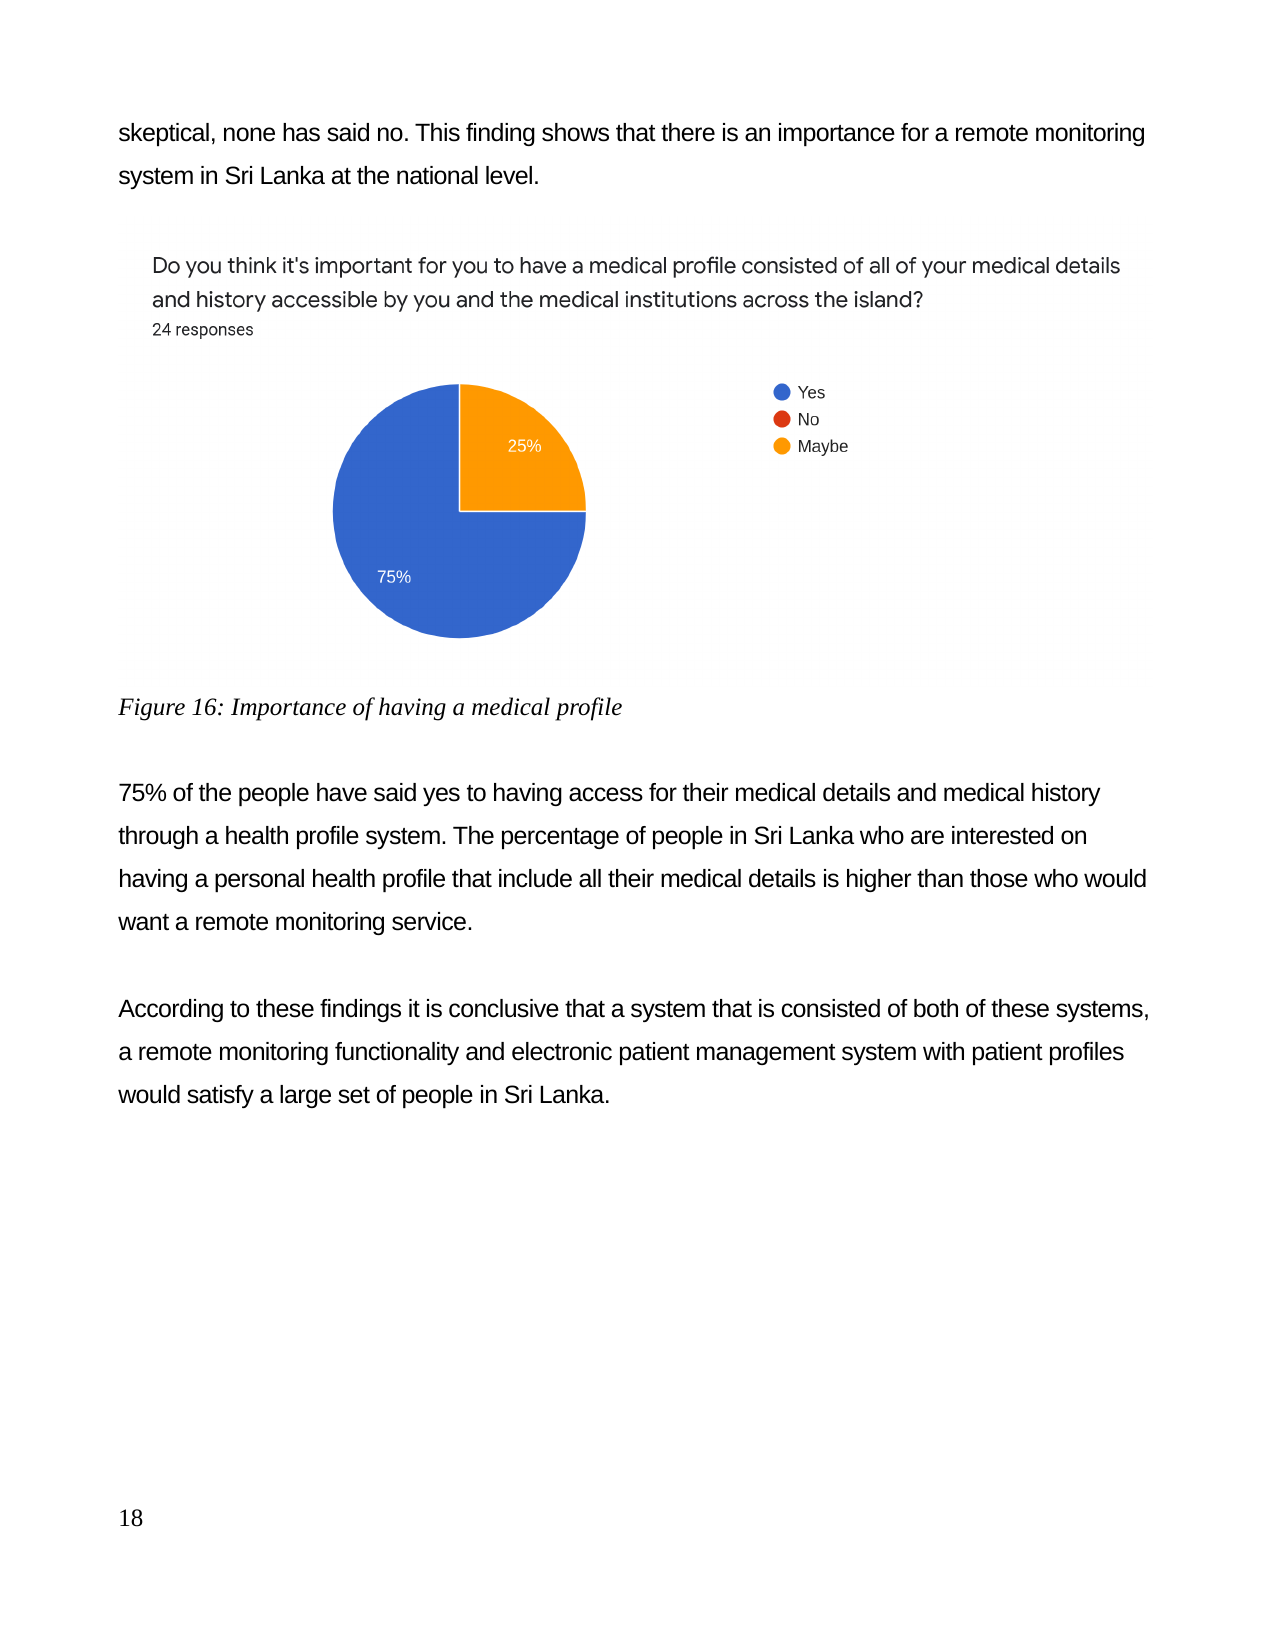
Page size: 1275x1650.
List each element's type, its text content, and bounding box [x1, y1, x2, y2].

picture [118, 216, 1154, 687]
text Figure 16: Importance of having a medical profile [118, 687, 1153, 721]
text 75% of the people have said yes to having access for their medical details and medical history through a health profile system. The percentage of people in Sri Lanka who are interested on having a personal health profile that include all their medical details is higher than those who would want a remote monitoring service. [118, 778, 1157, 936]
text According to these findings it is conclusive that a system that is consisted of both of these systems, a remote monitoring functionality and electronic patient management system with patient profiles would satisfy a large set of people in Sri Lanka. [118, 994, 1157, 1109]
text skeptical, none has said no. This finding shows that there is an importance for a remote monitoring system in Sri Lanka at the national level. [118, 118, 1157, 190]
